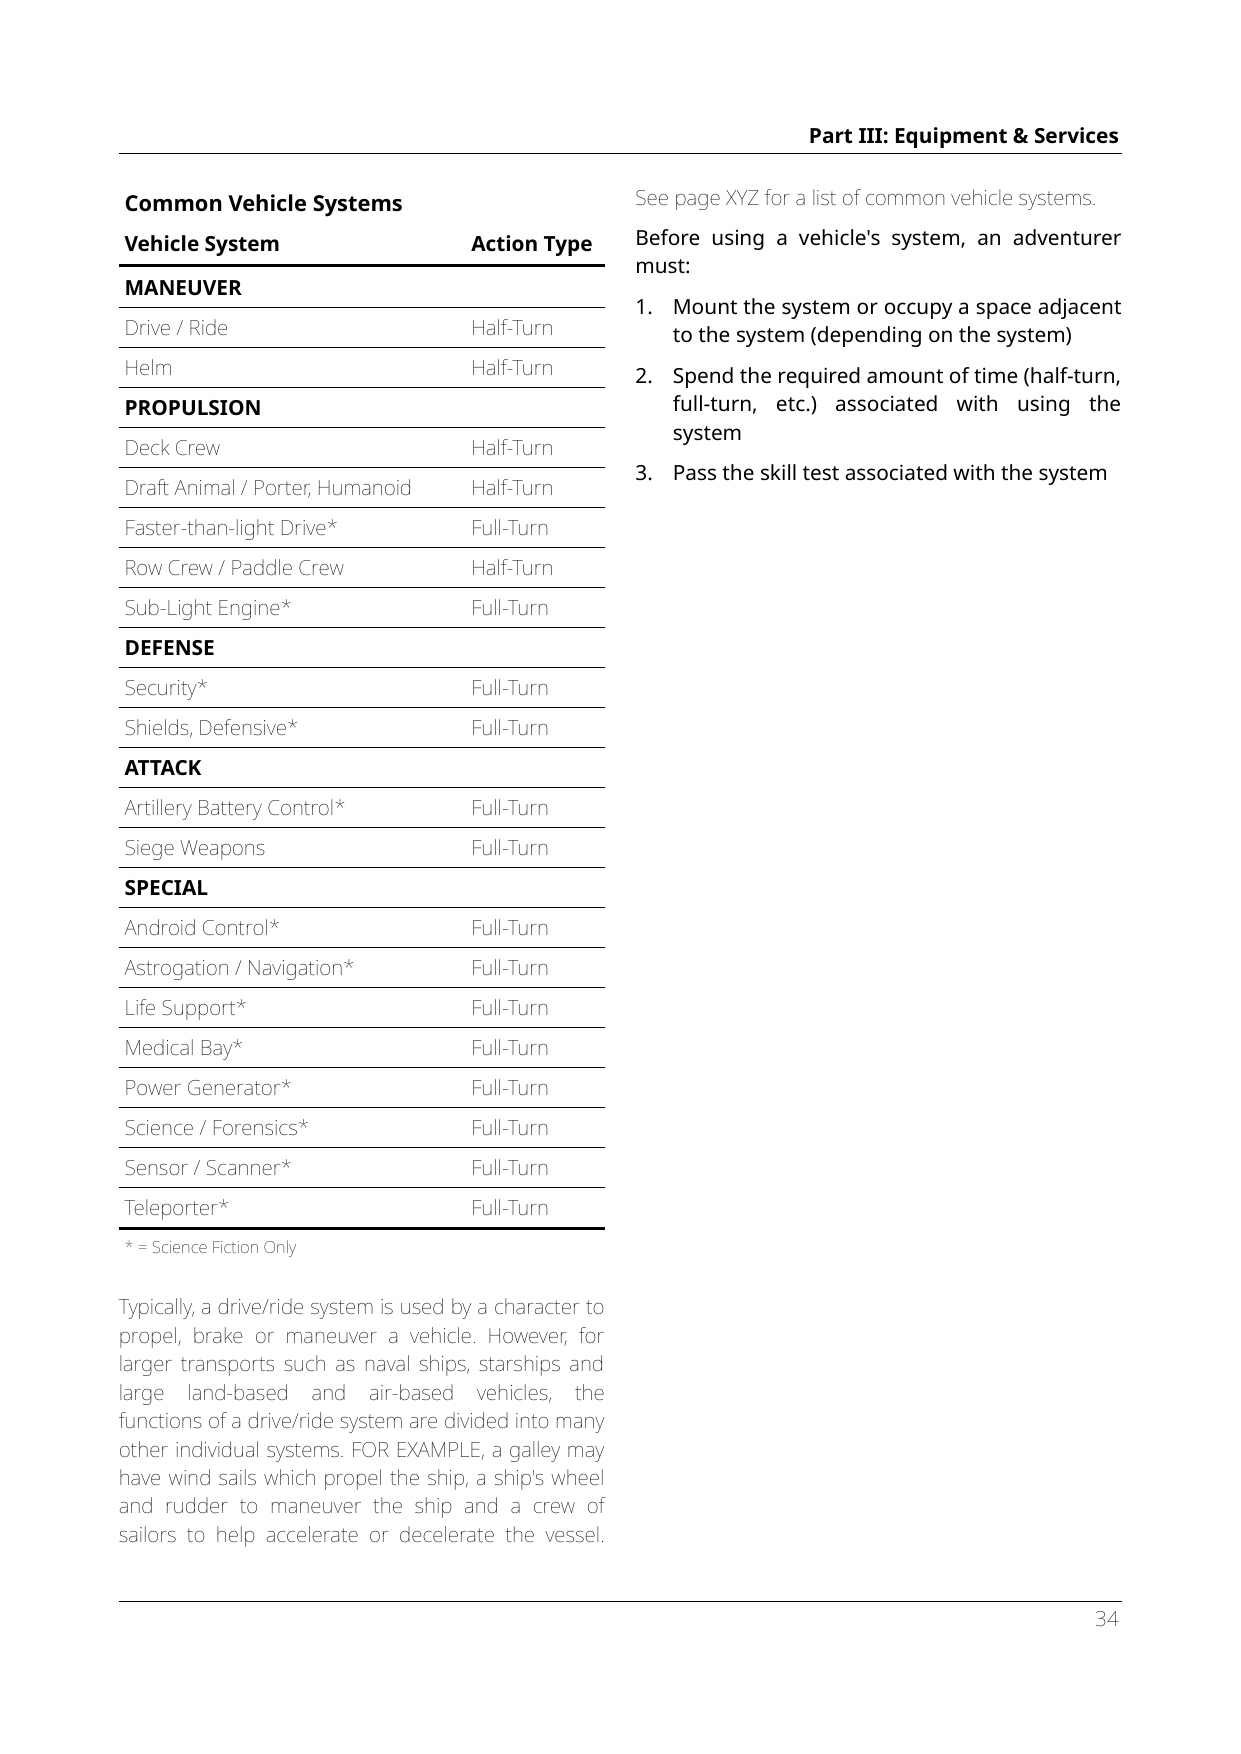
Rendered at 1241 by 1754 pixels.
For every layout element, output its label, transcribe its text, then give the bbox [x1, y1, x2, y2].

table_cell Full-Turn [465, 668, 605, 707]
table_cell Astrogation / Navigation* [119, 948, 465, 987]
table_cell DEFENSE [119, 628, 605, 667]
table_cell [465, 868, 605, 907]
table_cell Full-Turn [465, 948, 605, 987]
table_cell Half-Turn [465, 348, 605, 387]
table_cell * = Science Fiction Only [119, 1230, 465, 1264]
table_cell Action Type [465, 224, 605, 264]
table_cell Teleporter* [119, 1188, 465, 1227]
table_cell Faster-than-light Drive* [119, 508, 465, 547]
table_cell Half-Turn [465, 428, 605, 467]
table_cell Science / Forensics* [119, 1108, 465, 1147]
table_cell Full-Turn [465, 708, 605, 747]
table_cell Full-Turn [465, 1188, 605, 1227]
text Typically, a drive/ride system is used by a character to propel, brake or maneuver a vehicle. However, for larger transports such as naval ships, starships and large land-based and air-based vehicles, the functions of a drive/ride system are divided into many other individual systems. FOR EXAMPLE, a galley may have wind sails which propel the ship, a ship's wheel and rudder to maneuver the ship and a crew of sailors to help accelerate or decelerate the vessel. [118, 1264, 605, 1548]
table_cell Shields, Defensive* [119, 708, 465, 747]
table_cell Full-Turn [465, 588, 605, 627]
table_cell Row Crew / Paddle Crew [119, 548, 465, 587]
table_cell Vehicle System [119, 224, 465, 264]
table_cell Full-Turn [465, 1028, 605, 1067]
table_cell MANEUVER [119, 267, 605, 307]
table_cell Life Support* [119, 988, 465, 1027]
table_cell Helm [119, 348, 465, 387]
table_cell Full-Turn [465, 1108, 605, 1147]
table_cell [465, 388, 605, 427]
table_cell Artillery Battery Control* [119, 788, 465, 827]
table_cell Full-Turn [465, 788, 605, 827]
table_cell Security* [119, 668, 465, 707]
table_cell ATTACK [119, 748, 605, 787]
table_cell Full-Turn [465, 508, 605, 547]
table_cell Siege Weapons [119, 828, 465, 867]
table_cell Half-Turn [465, 468, 605, 507]
table_cell [465, 1230, 605, 1264]
table_cell Android Control* [119, 908, 465, 947]
table_cell Medical Bay* [119, 1028, 465, 1067]
table_cell Full-Turn [465, 828, 605, 867]
table_cell Full-Turn [465, 1068, 605, 1107]
table_cell Power Generator* [119, 1068, 465, 1107]
table_cell SPECIAL [119, 868, 465, 907]
list Mount the system or occupy a space adjacent to the system (depending on the system) [635, 292, 1122, 349]
text Before using a vehicle's system, an adventurer must: [635, 223, 1122, 280]
list Spend the required amount of time (half-turn, full-turn, etc.) associated with using the system [635, 361, 1122, 446]
text See page XYZ for a list of common vehicle systems. [635, 183, 1122, 211]
table_cell Half-Turn [465, 548, 605, 587]
table_cell Full-Turn [465, 1148, 605, 1187]
table_cell Draft Animal / Porter, Humanoid [119, 468, 465, 507]
table_cell Sub-Light Engine* [119, 588, 465, 627]
table_cell Deck Crew [119, 428, 465, 467]
table_cell Sensor / Scanner* [119, 1148, 465, 1187]
table_cell Half-Turn [465, 308, 605, 347]
table_cell Full-Turn [465, 908, 605, 947]
table_cell PROPULSION [119, 388, 465, 427]
table_cell Full-Turn [465, 988, 605, 1027]
table_header Common Vehicle Systems [119, 183, 605, 224]
table_cell Drive / Ride [119, 308, 465, 347]
list Pass the skill test associated with the system [635, 458, 1122, 486]
